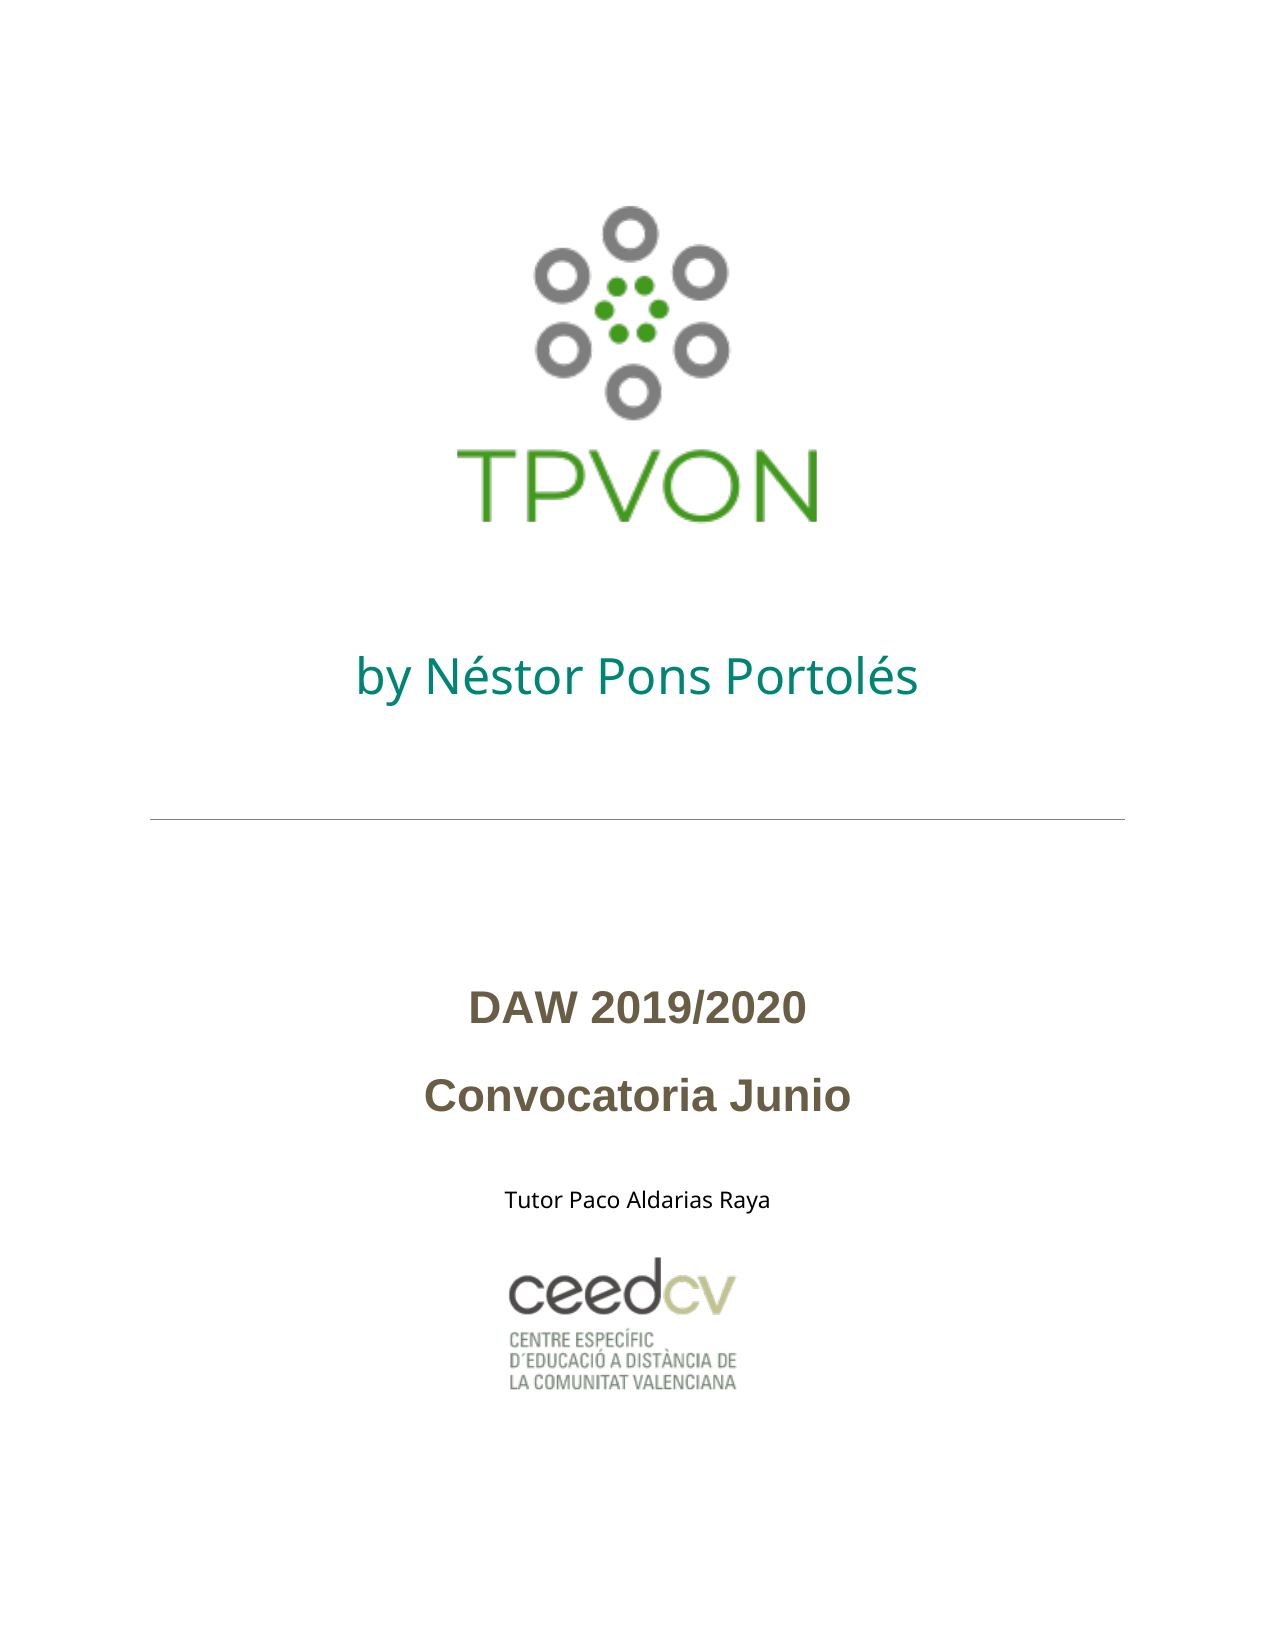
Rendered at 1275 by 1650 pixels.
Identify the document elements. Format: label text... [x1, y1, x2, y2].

text Tutor Paco Aldarias Raya [150, 1184, 1125, 1215]
picture [438, 165, 837, 564]
subtitle Convocatoria Junio [150, 1069, 1125, 1121]
subtitle DAW 2019/2020 [150, 981, 1125, 1033]
text by Néstor Pons Portolés [150, 641, 1125, 709]
picture [489, 1246, 756, 1401]
